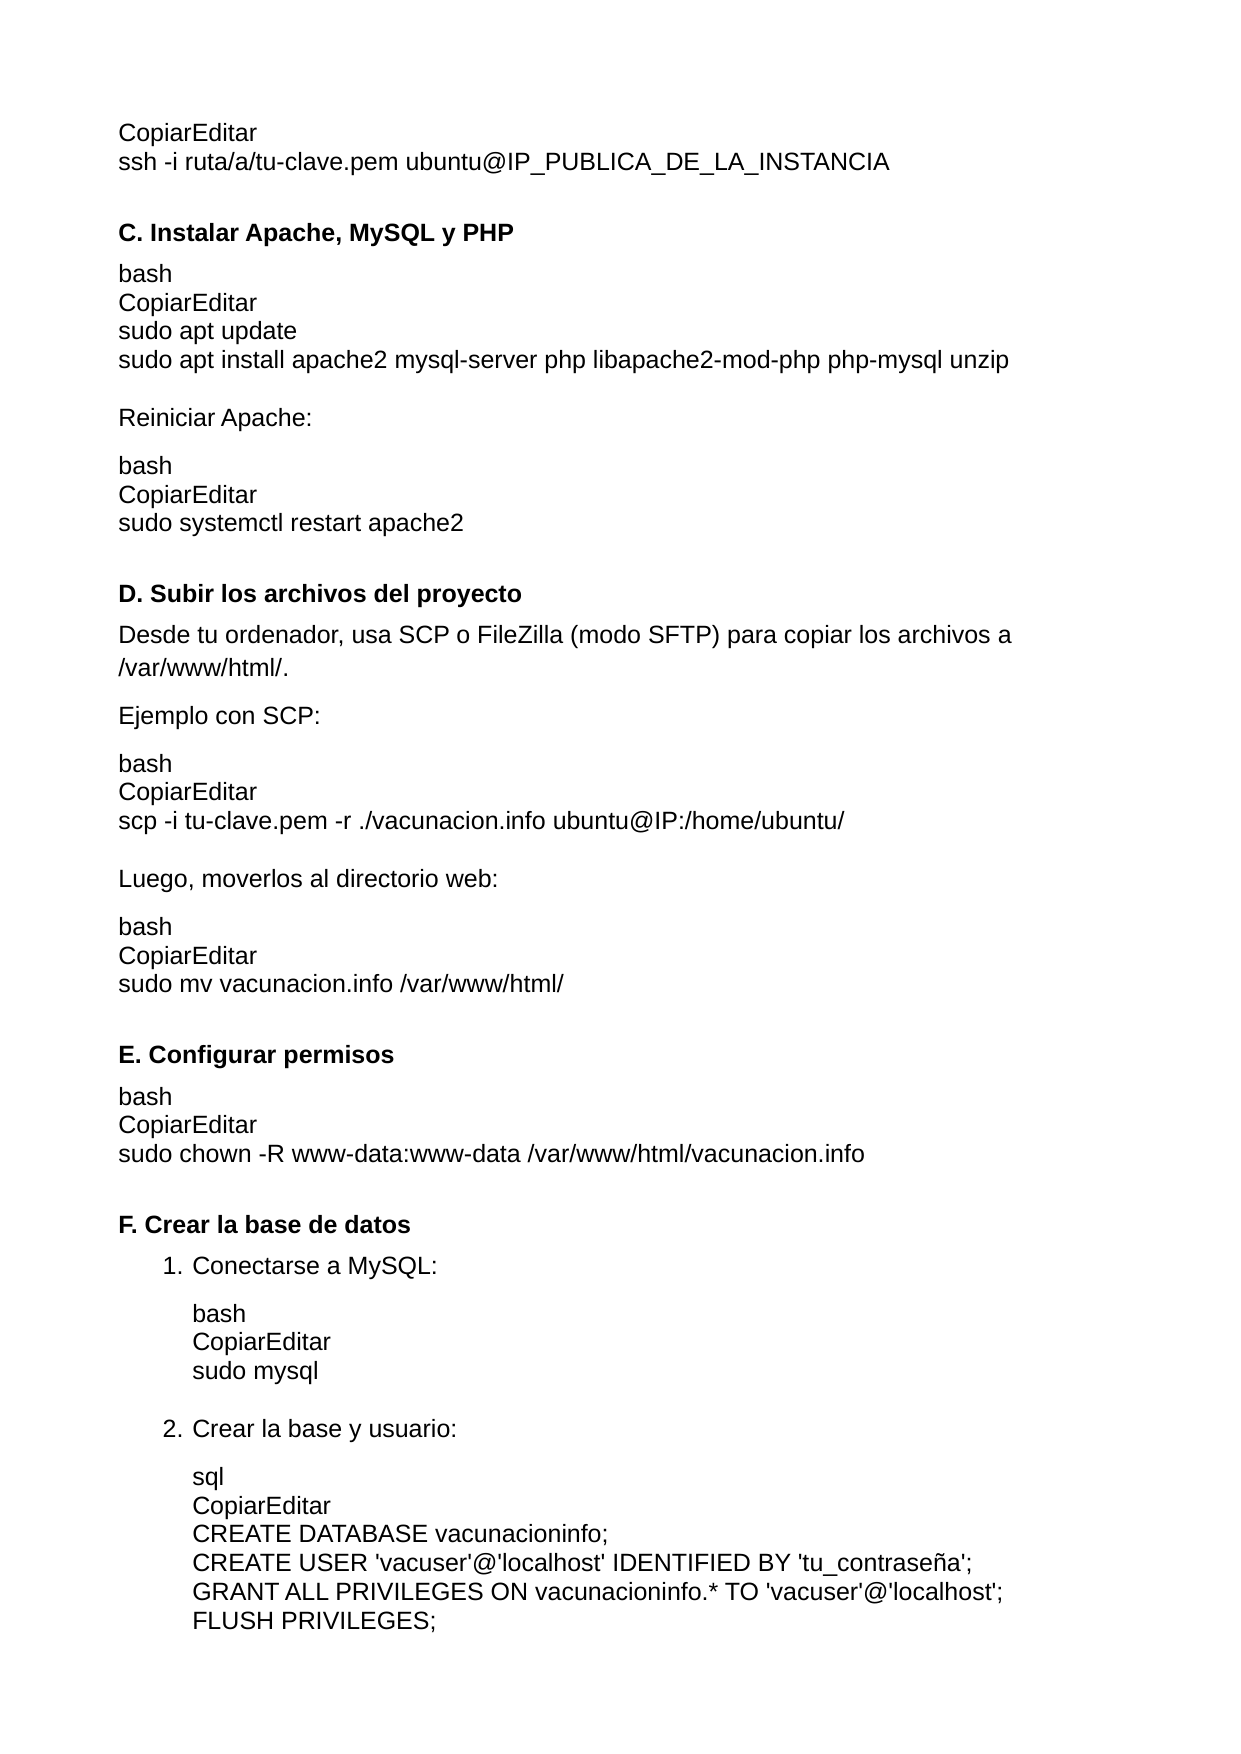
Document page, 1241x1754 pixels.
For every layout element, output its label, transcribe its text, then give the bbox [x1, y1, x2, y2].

list bash [162, 1298, 1122, 1327]
list sql [162, 1462, 1122, 1491]
text Ejemplo con SCP: [118, 701, 1122, 730]
text bash [118, 749, 1122, 777]
list FLUSH PRIVILEGES; [162, 1606, 1122, 1634]
text sudo mv vacunacion.info /var/www/html/ [118, 969, 1122, 998]
list sudo mysql [162, 1356, 1122, 1385]
text scp -i tu-clave.pem -r ./vacunacion.info ubuntu@IP:/home/ubuntu/ [118, 806, 1122, 835]
list Conectarse a MySQL: [162, 1251, 1122, 1280]
subtitle F. Crear la base de datos [118, 1210, 1122, 1238]
text bash [118, 912, 1122, 941]
text Reiniciar Apache: [118, 403, 1122, 432]
text Desde tu ordenador, usa SCP o FileZilla (modo SFTP) para copiar los archivos a /var/www/html/. [118, 620, 1122, 682]
list GRANT ALL PRIVILEGES ON vacunacioninfo.* TO 'vacuser'@'localhost'; [162, 1577, 1122, 1606]
text sudo chown -R www-data:www-data /var/www/html/vacunacion.info [118, 1139, 1122, 1168]
text CopiarEditar [118, 480, 1122, 508]
subtitle E. Configurar permisos [118, 1040, 1122, 1069]
text sudo apt update [118, 316, 1122, 345]
subtitle D. Subir los archivos del proyecto [118, 579, 1122, 608]
list CopiarEditar [162, 1491, 1122, 1519]
text bash [118, 259, 1122, 288]
list Crear la base y usuario: [162, 1414, 1122, 1443]
text sudo apt install apache2 mysql-server php libapache2-mod-php php-mysql unzip [118, 345, 1122, 374]
text sudo systemctl restart apache2 [118, 508, 1122, 537]
text bash [118, 451, 1122, 480]
text CopiarEditar [118, 777, 1122, 806]
text ssh -i ruta/a/tu-clave.pem ubuntu@IP_PUBLICA_DE_LA_INSTANCIA [118, 147, 1122, 176]
text CopiarEditar [118, 941, 1122, 969]
text Luego, moverlos al directorio web: [118, 864, 1122, 893]
text bash [118, 1081, 1122, 1110]
text CopiarEditar [118, 118, 1122, 147]
list CREATE USER 'vacuser'@'localhost' IDENTIFIED BY 'tu_contraseña'; [162, 1548, 1122, 1577]
text CopiarEditar [118, 288, 1122, 316]
text CopiarEditar [118, 1110, 1122, 1139]
list CopiarEditar [162, 1327, 1122, 1356]
subtitle C. Instalar Apache, MySQL y PHP [118, 218, 1122, 246]
list CREATE DATABASE vacunacioninfo; [162, 1519, 1122, 1548]
